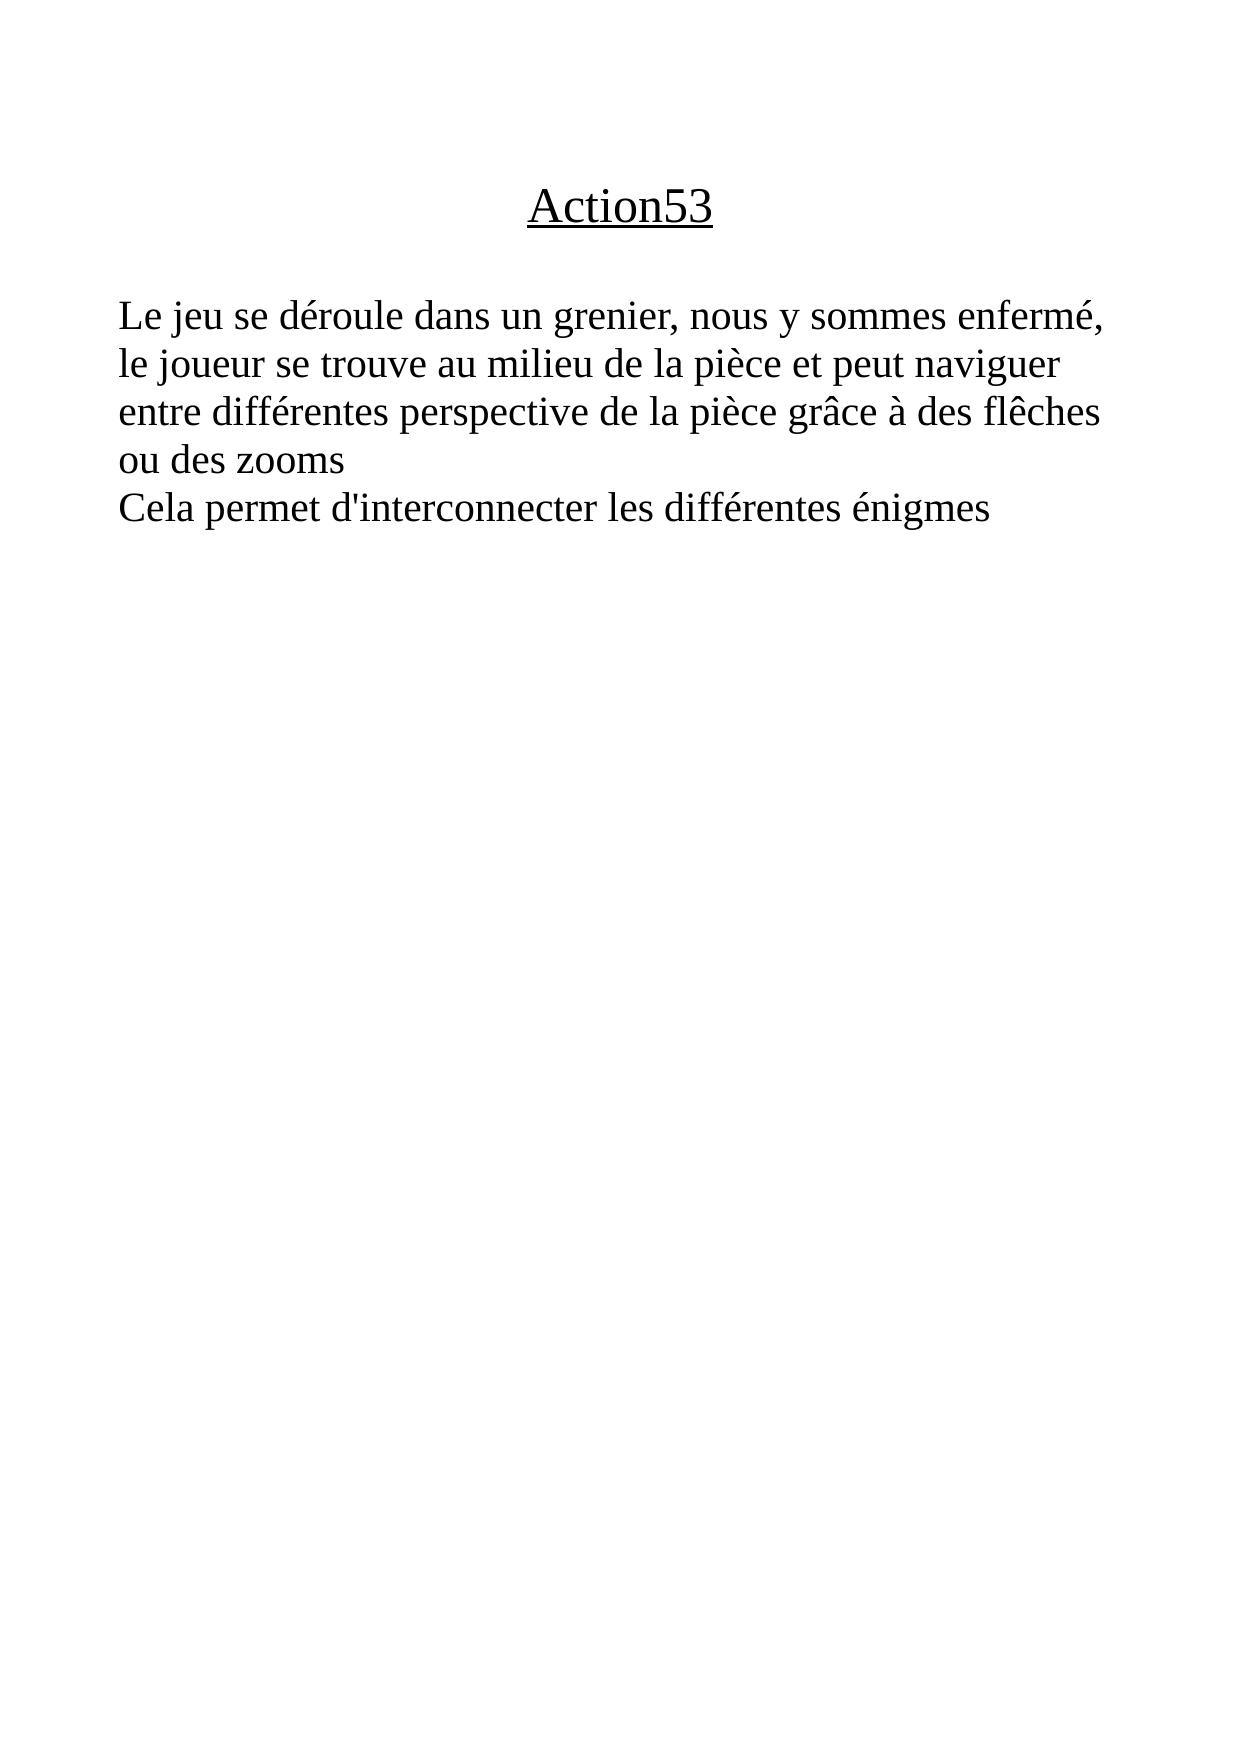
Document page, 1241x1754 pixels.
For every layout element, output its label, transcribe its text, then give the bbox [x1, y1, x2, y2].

text Action53 [118, 176, 1122, 233]
text Cela permet d'interconnecter les différentes énigmes [118, 482, 1122, 530]
text Le jeu se déroule dans un grenier, nous y sommes enfermé, le joueur se trouve au milieu de la pièce et peut naviguer entre différentes perspective de la pièce grâce à des flêches ou des zooms [118, 291, 1122, 482]
